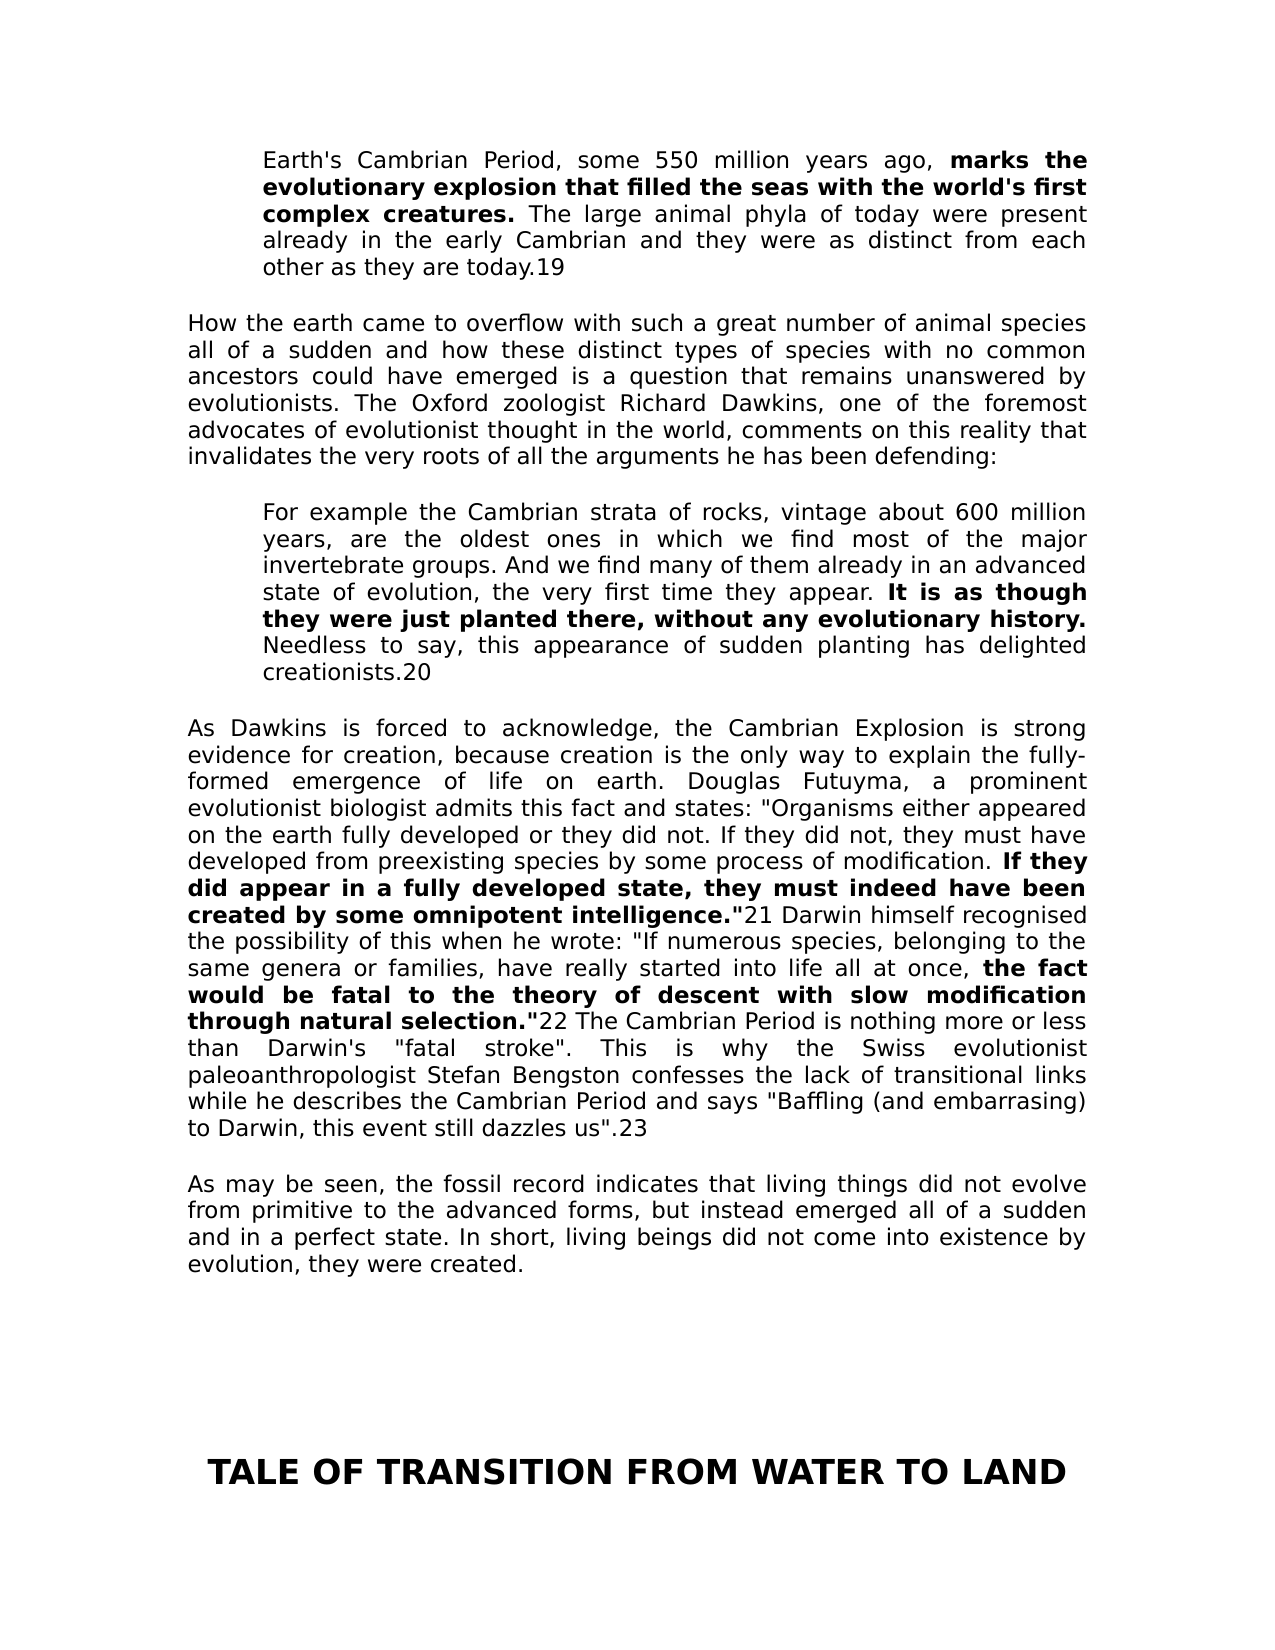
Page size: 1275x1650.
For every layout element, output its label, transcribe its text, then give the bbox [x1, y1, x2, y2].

text As Dawkins is forced to acknowledge, the Cambrian Explosion is strong evidence for creation, because creation is the only way to explain the fully-formed emergence of life on earth. Douglas Futuyma, a prominent evolutionist biologist admits this fact and states: "Organisms either appeared on the earth fully developed or they did not. If they did not, they must have developed from preexisting species by some process of modification. If they did appear in a fully developed state, they must indeed have been created by some omnipotent intelligence."21 Darwin himself recognised the possibility of this when he wrote: "If numerous species, belonging to the same genera or families, have really started into life all at once, the fact would be fatal to the theory of descent with slow modification through natural selection."22 The Cambrian Period is nothing more or less than Darwin's "fatal stroke". This is why the Swiss evolutionist paleoanthropologist Stefan Bengston confesses the lack of transitional links while he describes the Cambrian Period and says "Baffling (and embarrasing) to Darwin, this event still dazzles us".23 [187, 715, 1088, 1142]
text TALE OF TRANSITION FROM WATER TO LAND [187, 1453, 1088, 1493]
text How the earth came to overflow with such a great number of animal species all of a sudden and how these distinct types of species with no common ancestors could have emerged is a question that remains unanswered by evolutionists. The Oxford zoologist Richard Dawkins, one of the foremost advocates of evolutionist thought in the world, comments on this reality that invalidates the very roots of all the arguments he has been defending: [187, 310, 1088, 470]
text As may be seen, the fossil record indicates that living things did not evolve from primitive to the advanced forms, but instead emerged all of a sudden and in a perfect state. In short, living beings did not come into existence by evolution, they were created. [187, 1171, 1088, 1278]
text For example the Cambrian strata of rocks, vintage about 600 million years, are the oldest ones in which we find most of the major invertebrate groups. And we find many of them already in an advanced state of evolution, the very first time they appear. It is as though they were just planted there, without any evolutionary history. Needless to say, this appearance of sudden planting has delighted creationists.20 [262, 499, 1088, 686]
text Earth's Cambrian Period, some 550 million years ago, marks the evolutionary explosion that filled the seas with the world's first complex creatures. The large animal phyla of today were present already in the early Cambrian and they were as distinct from each other as they are today.19 [262, 148, 1088, 281]
